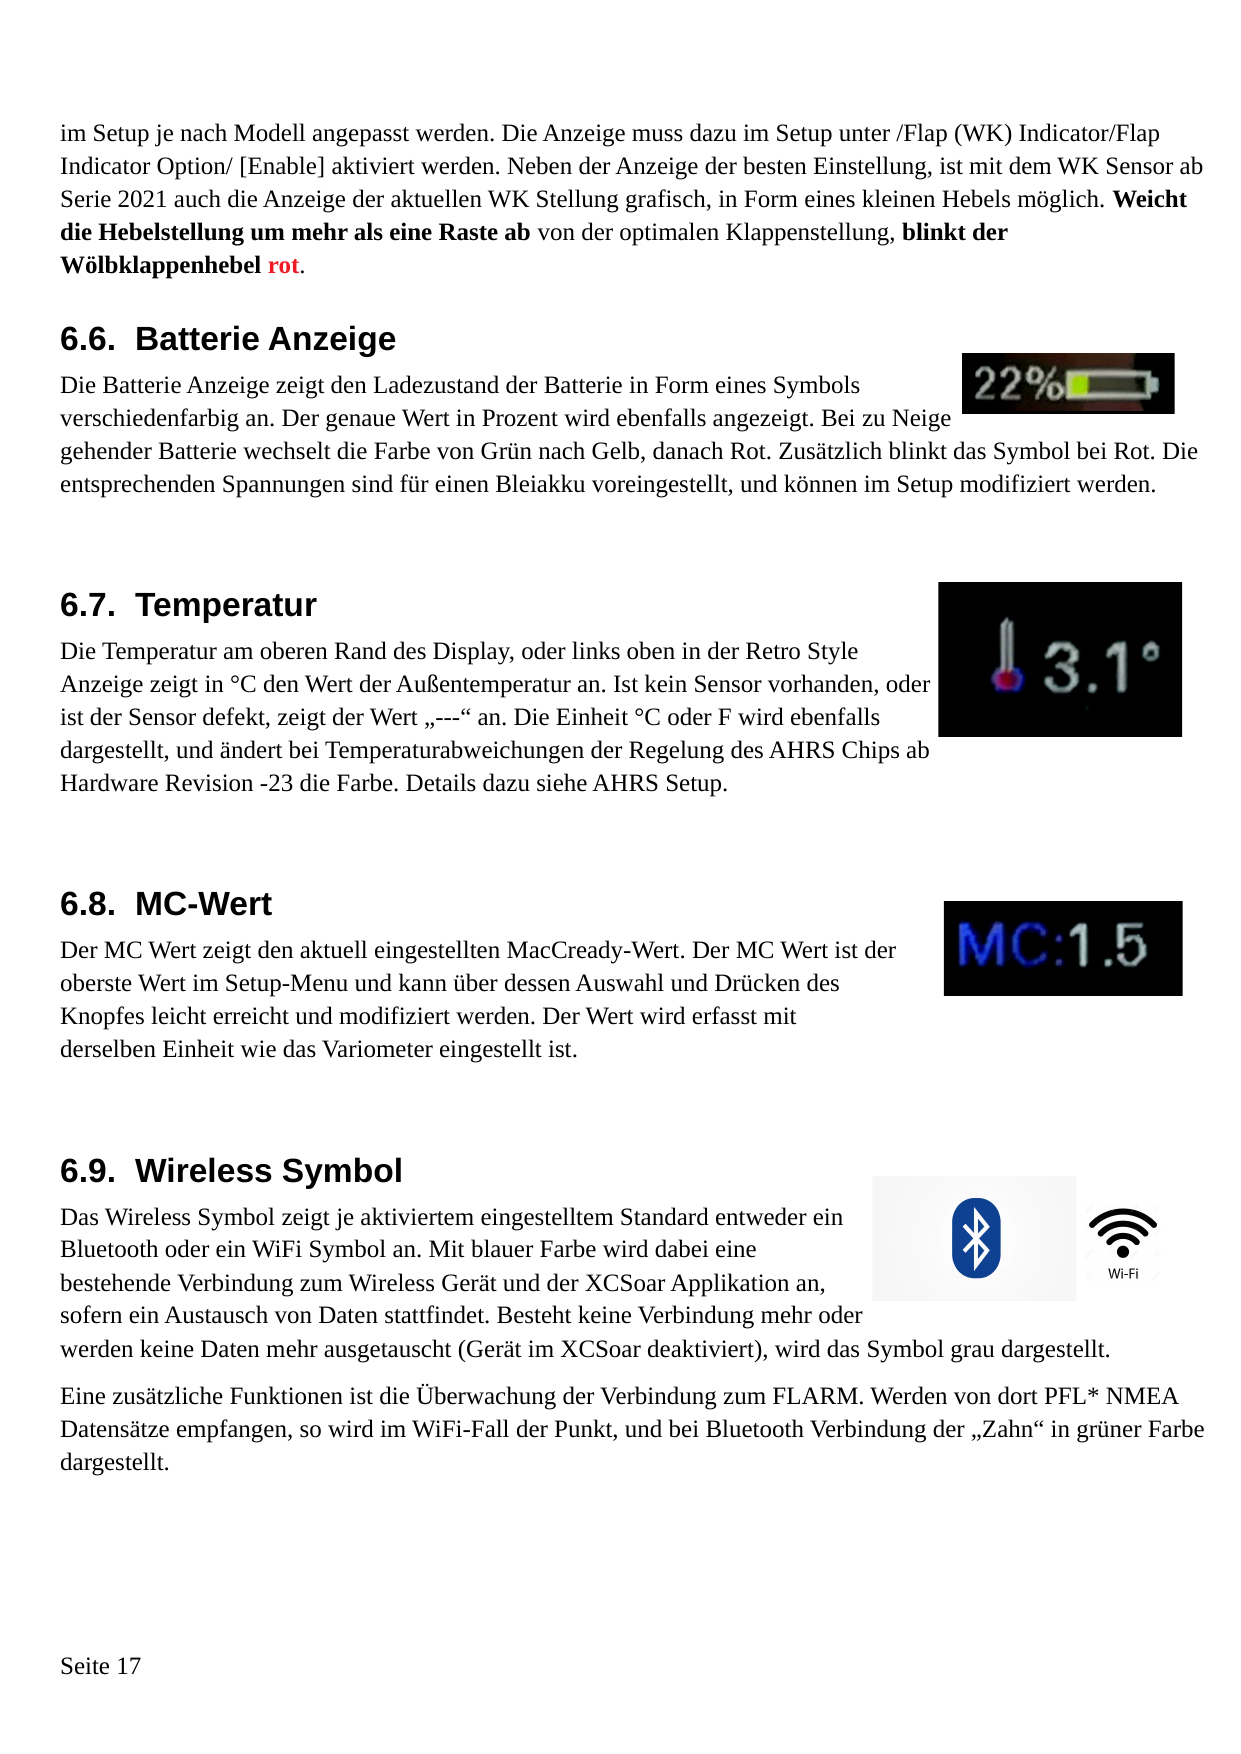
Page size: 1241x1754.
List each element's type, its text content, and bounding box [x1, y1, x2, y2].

subtitle Wireless Symbol [60, 1150, 1207, 1189]
picture [872, 1176, 1077, 1301]
picture [962, 353, 1175, 414]
text Eine zusätzliche Funktionen ist die Überwachung der Verbindung zum FLARM. Werden von dort PFL* NMEA Datensätze empfangen, so wird im WiFi-Fall der Punkt, und bei Bluetooth Verbindung der „Zahn“ in grüner Farbe dargestellt. [60, 1381, 1207, 1476]
text Das Wireless Symbol zeigt je aktiviertem eingestelltem Standard entweder ein Bluetooth oder ein WiFi Symbol an. Mit blauer Farbe wird dabei eine bestehende Verbindung zum Wireless Gerät und der XCSoar Applikation an, sofern ein Austausch von Daten stattfindet. Besteht keine Verbindung mehr oder werden keine Daten mehr ausgetauscht (Gerät im XCSoar deaktiviert), wird das Symbol grau dargestellt. [60, 1202, 1207, 1362]
subtitle Batterie Anzeige [60, 319, 1207, 357]
picture [938, 582, 1183, 737]
text Der MC Wert zeigt den aktuell eingestellten MacCready-Wert. Der MC Wert ist der oberste Wert im Setup-Menu und kann über dessen Auswahl und Drücken des Knopfes leicht erreicht und modifiziert werden. Der Wert wird erfasst mit derselben Einheit wie das Variometer eingestellt ist. [60, 935, 1207, 1063]
subtitle Temperatur [60, 585, 938, 623]
subtitle [1183, 585, 1207, 623]
subtitle MC-Wert [60, 884, 1207, 923]
picture [943, 901, 1183, 996]
text im Setup je nach Modell angepasst werden. Die Anzeige muss dazu im Setup unter /Flap (WK) Indicator/Flap Indicator Option/ [Enable] aktiviert werden. Neben der Anzeige der besten Einstellung, ist mit dem WK Sensor ab Serie 2021 auch die Anzeige der aktuellen WK Stellung grafisch, in Form eines kleinen Hebels möglich. Weicht die Hebelstellung um mehr als eine Raste ab von der optimalen Klappenstellung, blinkt der Wölbklappenhebel rot. [60, 118, 1207, 279]
picture [1083, 1202, 1163, 1282]
text Die Temperatur am oberen Rand des Display, oder links oben in der Retro Style Anzeige zeigt in °C den Wert der Außentemperatur an. Ist kein Sensor vorhanden, oder ist der Sensor defekt, zeigt der Wert „---“ an. Die Einheit °C oder F wird ebenfalls dargestellt, und ändert bei Temperaturabweichungen der Regelung des AHRS Chips ab Hardware Revision -23 die Farbe. Details dazu siehe AHRS Setup. [60, 636, 1207, 797]
text Die Batterie Anzeige zeigt den Ladezustand der Batterie in Form eines Symbols verschiedenfarbig an. Der genaue Wert in Prozent wird ebenfalls angezeigt. Bei zu Neige gehender Batterie wechselt die Farbe von Grün nach Gelb, danach Rot. Zusätzlich blinkt das Symbol bei Rot. Die entsprechenden Spannungen sind für einen Bleiakku voreingestellt, und können im Setup modifiziert werden. [60, 370, 1207, 498]
